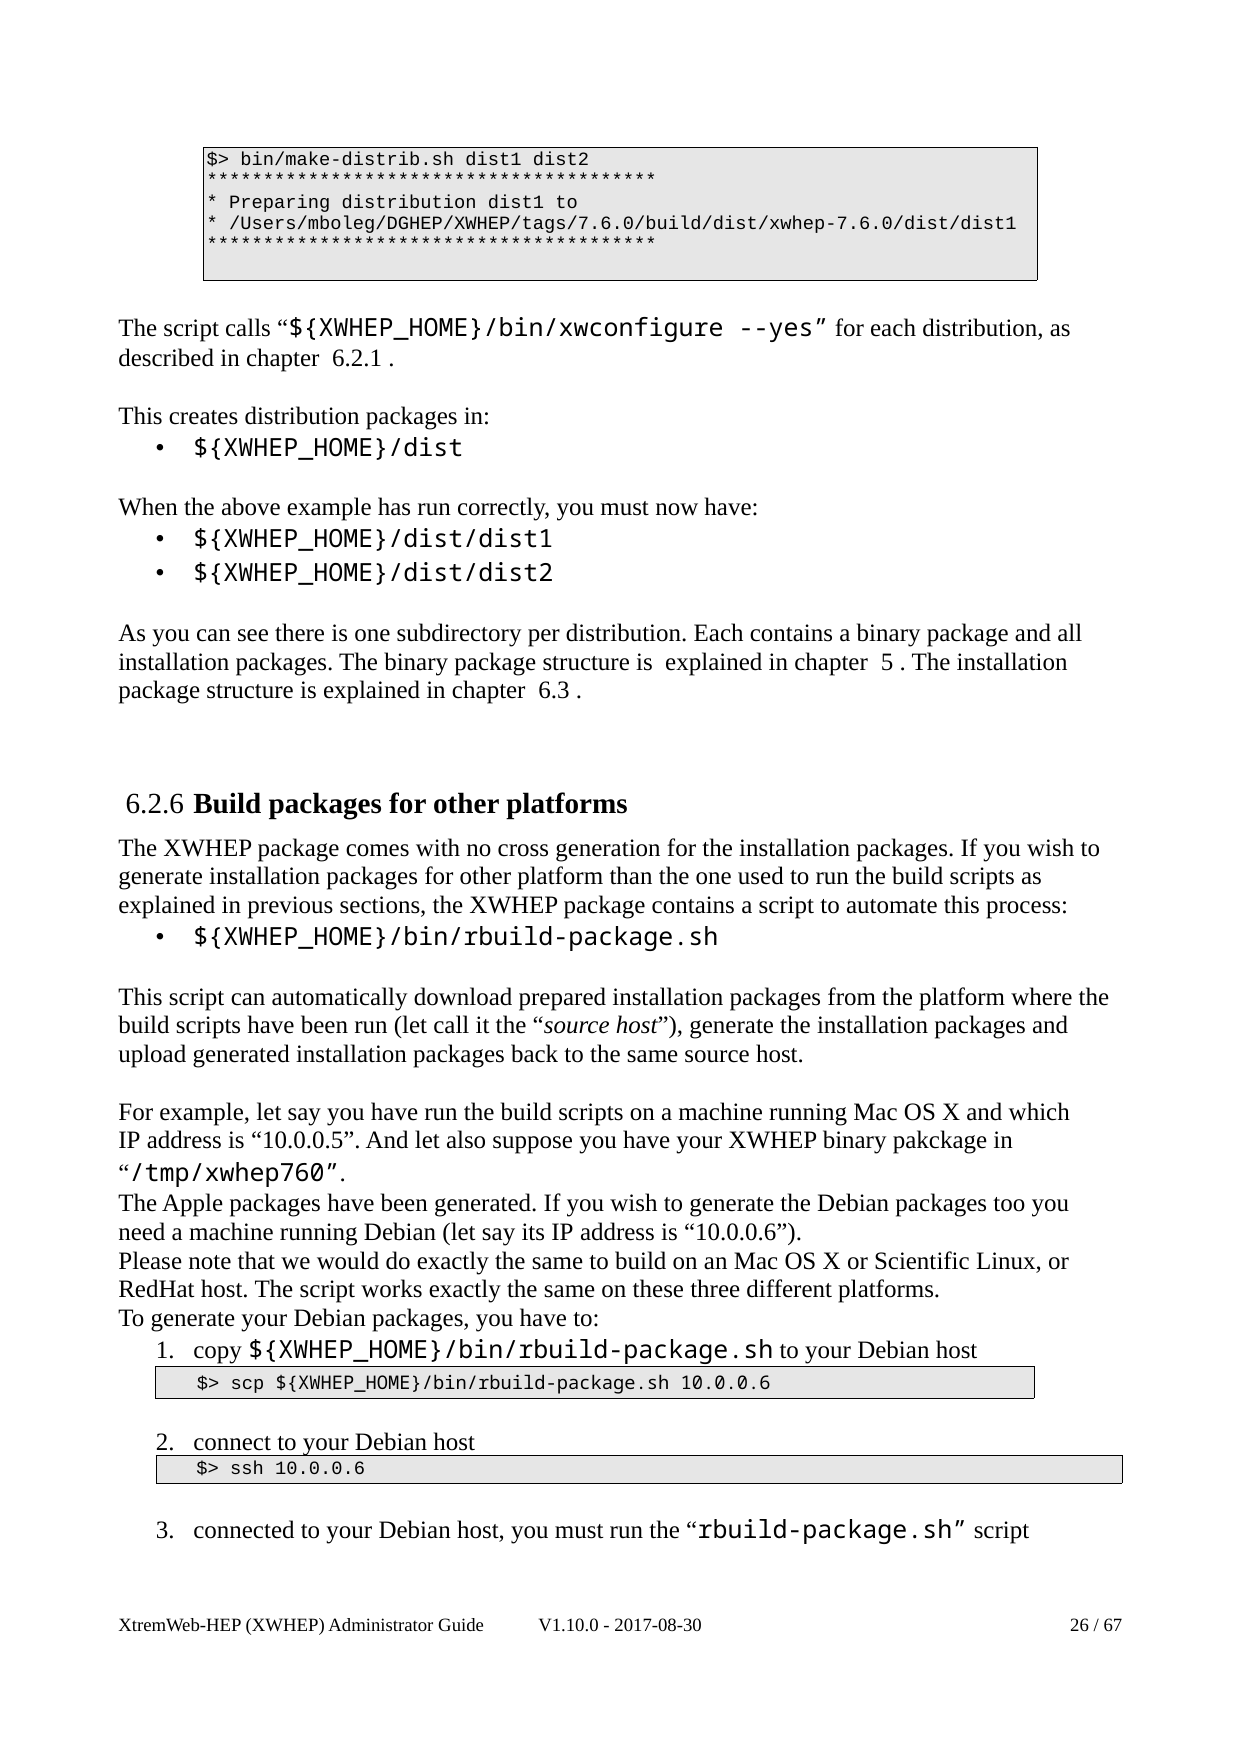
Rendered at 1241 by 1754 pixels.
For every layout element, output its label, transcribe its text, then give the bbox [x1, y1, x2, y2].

text **************************************** [204, 232, 1037, 253]
list ${XWHEP_HOME}/dist/dist1 [156, 521, 1122, 555]
text **************************************** [204, 168, 1037, 189]
text The XWHEP package comes with no cross generation for the installation packages. If you wish to generate installation packages for other platform than the one used to run the build scripts as explained in previous sections, the XWHEP package contains a script to automate this process: [118, 833, 1122, 919]
text $> bin/make-distrib.sh dist1 dist2 [204, 148, 1037, 168]
list ${XWHEP_HOME}/dist [156, 429, 1122, 463]
list $> ssh 10.0.0.6 [157, 1456, 1122, 1483]
list copy ${XWHEP_HOME}/bin/rbuild-package.sh to your Debian host [156, 1332, 1122, 1366]
text To generate your Debian packages, you have to: [118, 1303, 1122, 1332]
list ${XWHEP_HOME}/bin/rbuild-package.sh [156, 919, 1122, 953]
list ${XWHEP_HOME}/dist/dist2 [156, 555, 1122, 589]
text Please note that we would do exactly the same to build on an Mac OS X or Scientific Linux, or RedHat host. The script works exactly the same on these three different platforms. [118, 1246, 1122, 1303]
text The Apple packages have been generated. If you wish to generate the Debian packages too you need a machine running Debian (let say its IP address is “10.0.0.6”). [118, 1188, 1122, 1246]
text For example, let say you have run the build scripts on a machine running Mac OS X and which IP address is “10.0.0.5”. And let also suppose you have your XWHEP binary pakckage in “/tmp/xwhep760”. [118, 1097, 1122, 1188]
text The script calls “${XWHEP_HOME}/bin/xwconfigure --yes” for each distribution, as described in chapter 6.2.1. [118, 309, 1122, 372]
text * Preparing distribution dist1 to [204, 189, 1037, 211]
text * /Users/mboleg/DGHEP/XWHEP/tags/7.6.0/build/dist/xwhep-7.6.0/dist/dist1 [204, 211, 1037, 232]
text This creates distribution packages in: [118, 401, 1122, 429]
list $> scp ${XWHEP_HOME}/bin/rbuild-package.sh 10.0.0.6 [156, 1367, 1034, 1398]
list connect to your Debian host [156, 1427, 1122, 1455]
list connected to your Debian host, you must run the “rbuild-package.sh” script [156, 1511, 1122, 1546]
text As you can see there is one subdirectory per distribution. Each contains a binary package and all installation packages. The binary package structure is explained in chapter 5. The installation package structure is explained in chapter 6.3. [118, 618, 1122, 704]
text This script can automatically download prepared installation packages from the platform where the build scripts have been run (let call it the “source host”), generate the installation packages and upload generated installation packages back to the same source host. [118, 982, 1122, 1068]
subtitle Build packages for other platforms [118, 787, 1122, 820]
text When the above example has run correctly, you must now have: [118, 492, 1122, 521]
